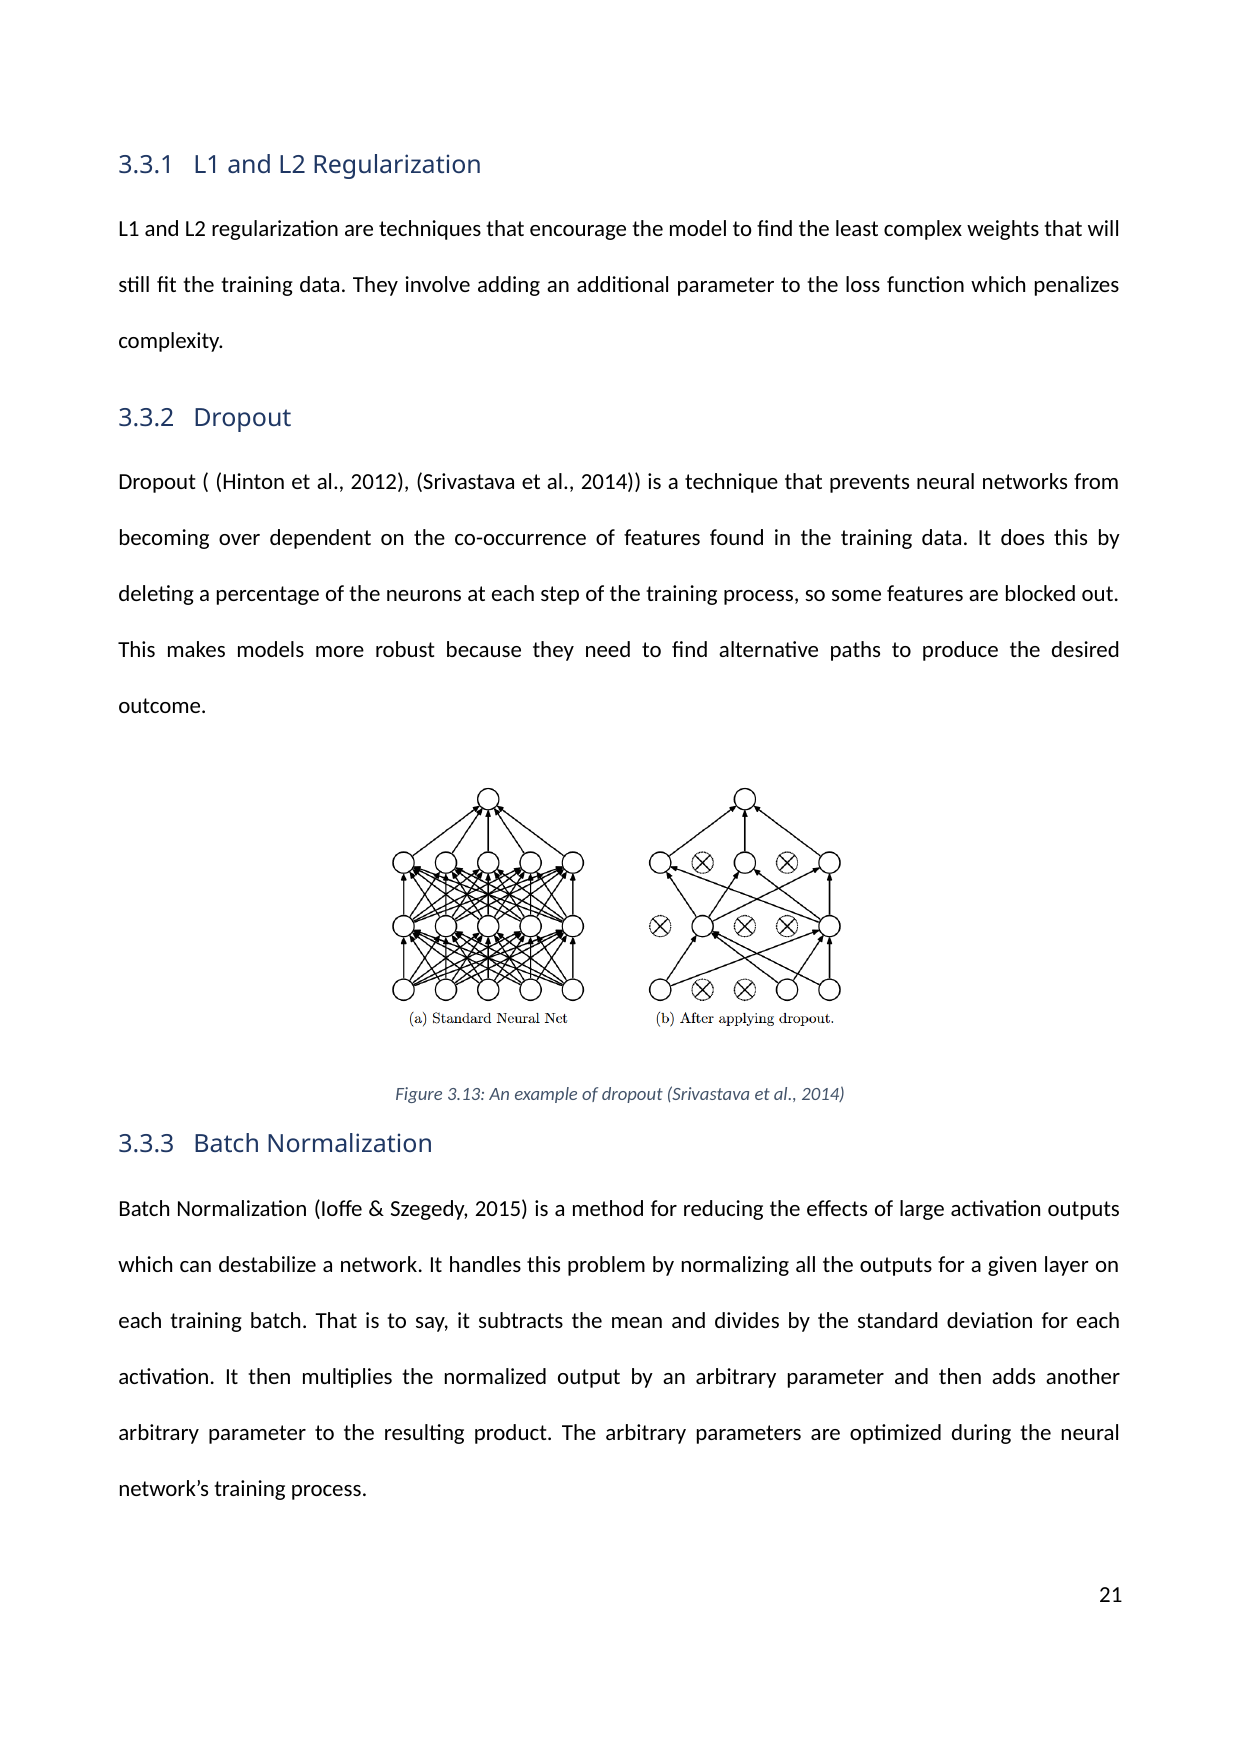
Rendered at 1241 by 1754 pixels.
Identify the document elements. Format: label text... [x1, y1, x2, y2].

text Dropout ( (Hinton et al., 2012), (Srivastava et al., 2014)) is a technique that prevents neural networks from becoming over dependent on the co-occurrence of features found in the training data. It does this by deleting a percentage of the neurons at each step of the training process, so some features are blocked out. This makes models more robust because they need to find alternative paths to produce the desired outcome. [118, 467, 1122, 719]
text Batch Normalization [ CITATION ioffe2015batch \l 3084 ] is a method for reducing the effects of large activation outputs which can destabilize a network. It handles this problem by normalizing all the outputs for a given layer on each training batch. That is to say, it subtracts the mean and divides by the standard deviation for each activation. It then multiplies the normalized output by an arbitrary parameter and then adds another arbitrary parameter to the resulting product. The arbitrary parameters are optimized during the neural network’s training process. [118, 1194, 1122, 1502]
subtitle L1 and L2 Regularization [118, 146, 1122, 180]
subtitle Dropout [118, 399, 1122, 433]
picture [349, 764, 890, 1038]
subtitle Batch Normalization [118, 1126, 1122, 1160]
text L1 and L2 regularization are techniques that encourage the model to find the least complex weights that will still fit the training data. They involve adding an additional parameter to the loss function which penalizes complexity. [118, 214, 1122, 354]
text Figure 3.13: An example of dropout (Srivastava et al., 2014) [118, 1082, 1122, 1105]
